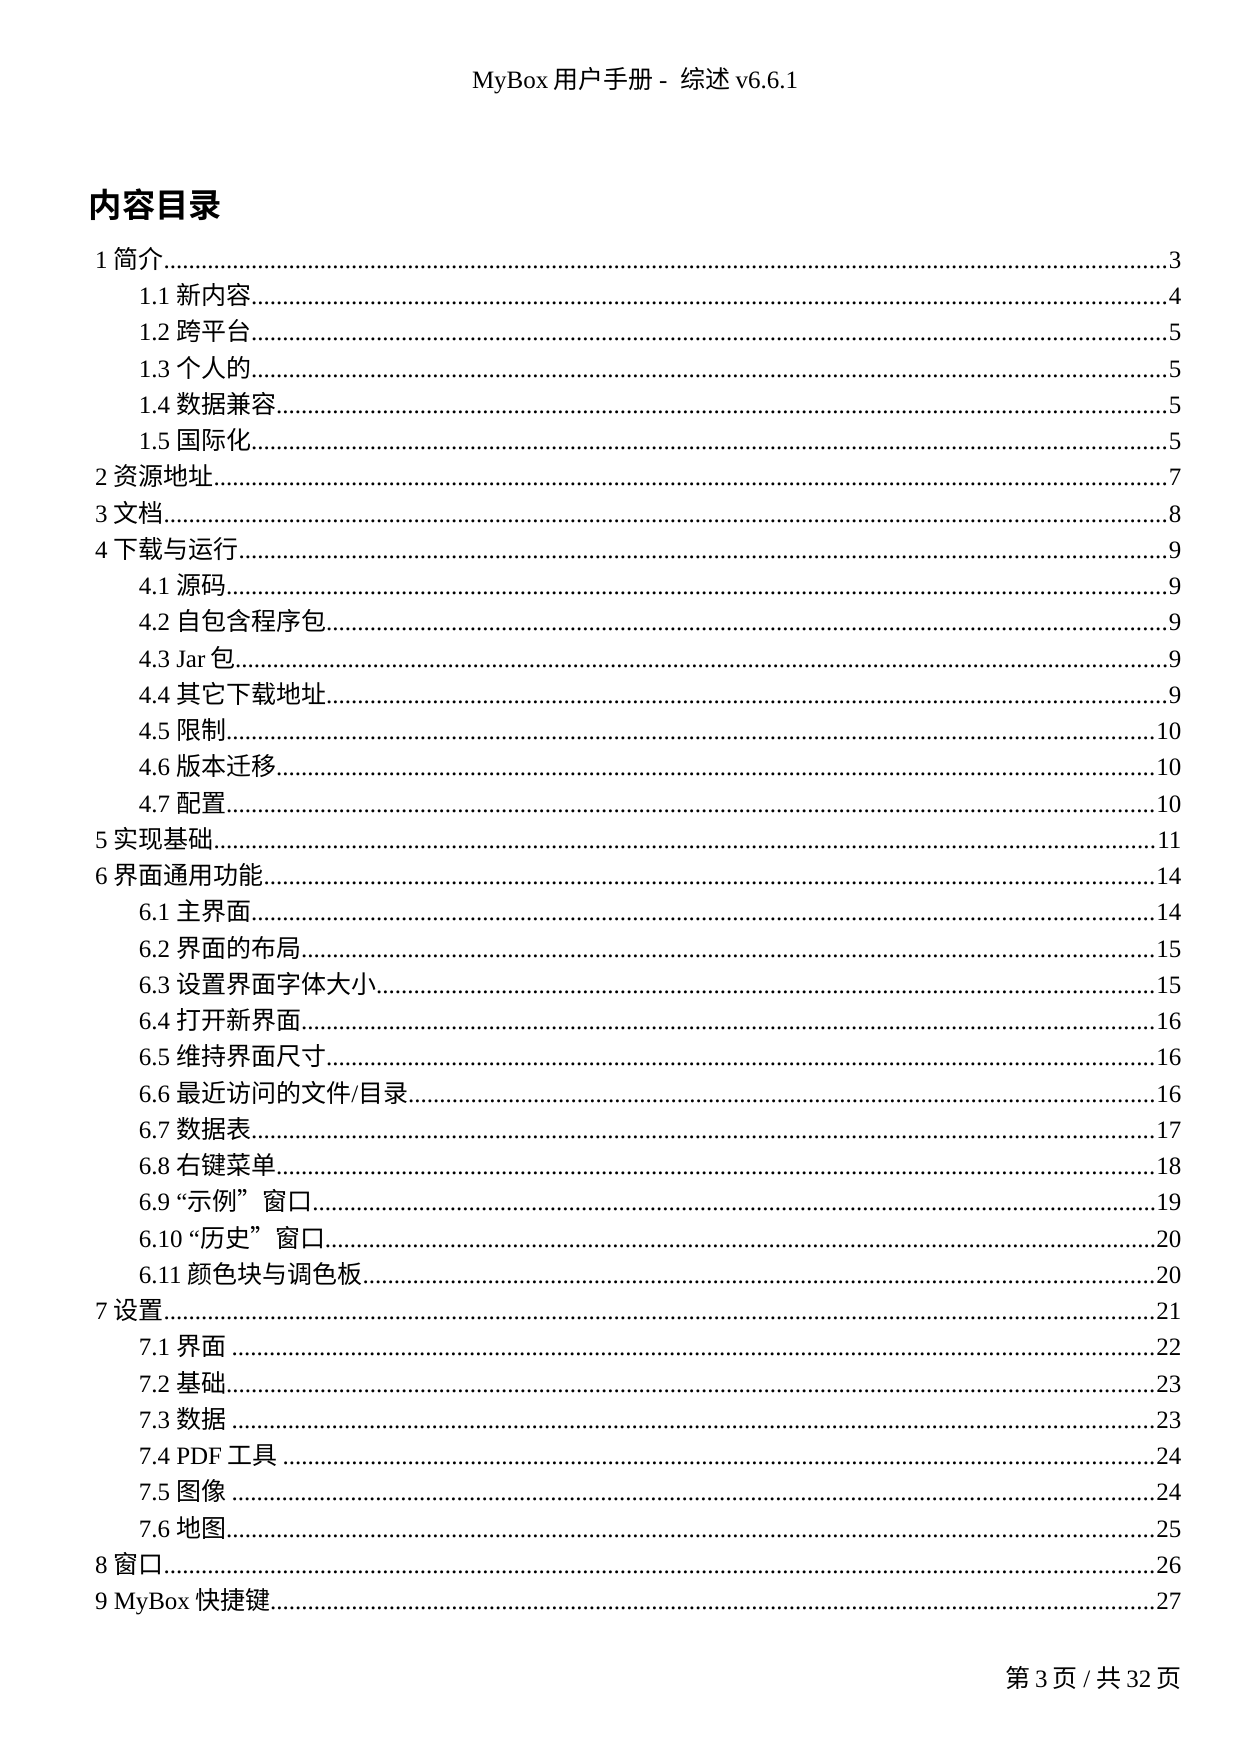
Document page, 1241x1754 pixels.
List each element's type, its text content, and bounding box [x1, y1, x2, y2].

text 1.5 国际化 5 [132, 421, 1181, 457]
text 6.1 主界面 14 [132, 892, 1181, 928]
text 4.6 版本迁移 10 [132, 747, 1181, 783]
text 6 界面通用功能 14 [88, 856, 1181, 892]
text 6.2 界面的布局 15 [132, 928, 1181, 964]
text 9 MyBox快捷键 27 [88, 1581, 1181, 1617]
text 4.7 配置 10 [132, 783, 1181, 819]
text 7.5 图像 24 [132, 1472, 1181, 1508]
text 6.11 颜色块与调色板 20 [132, 1254, 1181, 1291]
text 6.3 设置界面字体大小 15 [132, 964, 1181, 1001]
text 7 设置 21 [88, 1291, 1181, 1327]
text 6.4 打开新界面 16 [132, 1001, 1181, 1037]
text 8 窗口 26 [88, 1544, 1181, 1581]
text 7.1 界面 22 [132, 1327, 1181, 1363]
text 4.2 自包含程序包 9 [132, 602, 1181, 638]
text 4 下载与运行 9 [88, 529, 1181, 566]
text 6.6 最近访问的文件/目录 16 [132, 1073, 1181, 1109]
text 7.4 PDF工具 24 [132, 1436, 1181, 1472]
text 1 简介 3 [88, 239, 1181, 276]
text 3 文档 8 [88, 493, 1181, 529]
text 1.4 数据兼容 5 [132, 384, 1181, 421]
text 5 实现基础 11 [88, 819, 1181, 856]
text 6.5 维持界面尺寸 16 [132, 1037, 1181, 1073]
text 6.8 右键菜单 18 [132, 1146, 1181, 1182]
text 7.2 基础 23 [132, 1363, 1181, 1399]
text 6.7 数据表 17 [132, 1109, 1181, 1146]
text 6.10 “历史”窗口 20 [132, 1218, 1181, 1254]
text 1.1 新内容 4 [132, 276, 1181, 312]
text 2 资源地址 7 [88, 457, 1181, 493]
text 6.9 “示例”窗口 19 [132, 1182, 1181, 1218]
text 4.1 源码 9 [132, 566, 1181, 602]
text 1.2 跨平台 5 [132, 312, 1181, 348]
text 4.3 Jar包 9 [132, 638, 1181, 674]
subtitle 内容目录 [88, 178, 1181, 227]
text 7.6 地图 25 [132, 1508, 1181, 1544]
text 1.3 个人的 5 [132, 348, 1181, 384]
text 4.5 限制 10 [132, 711, 1181, 747]
text 7.3 数据 23 [132, 1399, 1181, 1436]
text 4.4 其它下载地址 9 [132, 674, 1181, 711]
